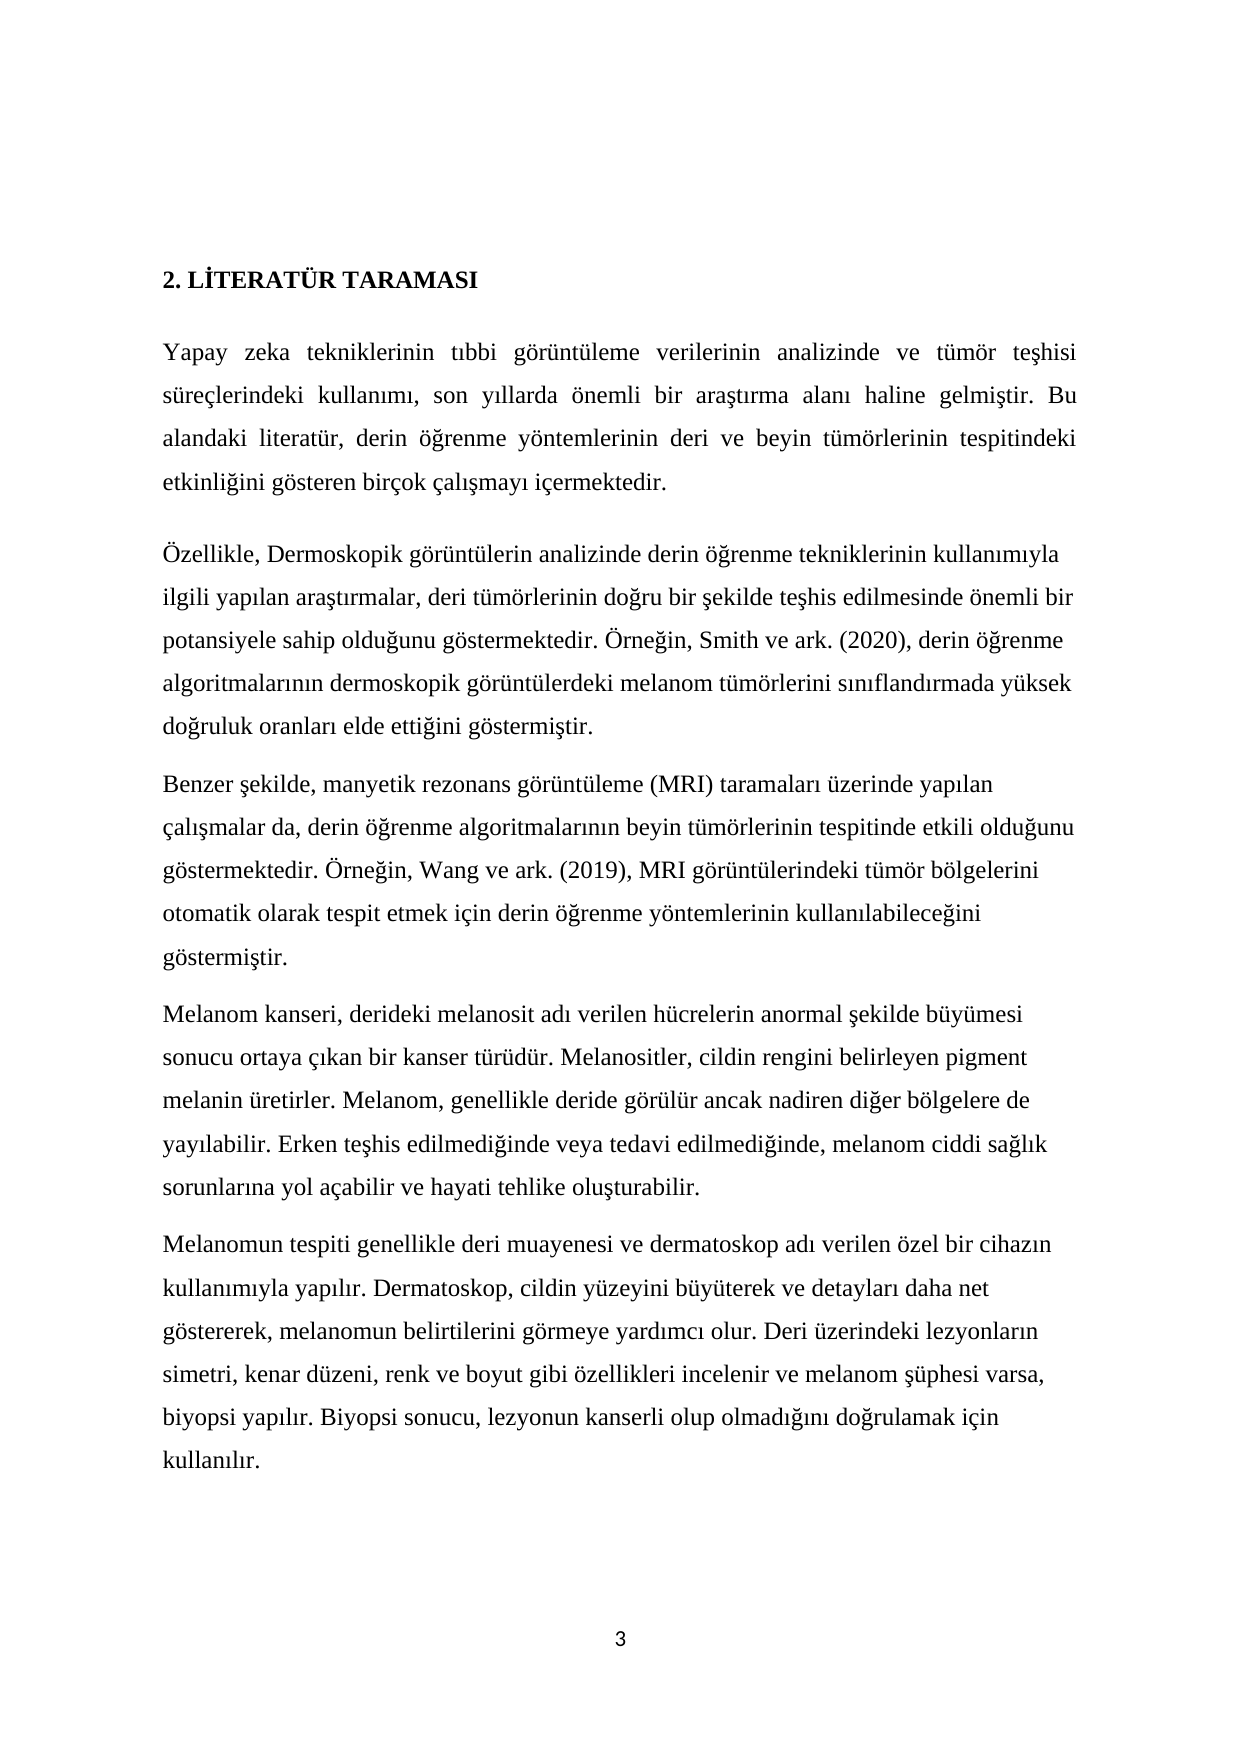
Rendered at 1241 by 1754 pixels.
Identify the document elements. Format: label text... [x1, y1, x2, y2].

text Özellikle, Dermoskopik görüntülerin analizinde derin öğrenme tekniklerinin kullanımıyla ilgili yapılan araştırmalar, deri tümörlerinin doğru bir şekilde teşhis edilmesinde önemli bir potansiyele sahip olduğunu göstermektedir. Örneğin, Smith ve ark. (2020), derin öğrenme algoritmalarının dermoskopik görüntülerdeki melanom tümörlerini sınıflandırmada yüksek doğruluk oranları elde ettiğini göstermiştir. [162, 539, 1078, 740]
text Benzer şekilde, manyetik rezonans görüntüleme (MRI) taramaları üzerinde yapılan çalışmalar da, derin öğrenme algoritmalarının beyin tümörlerinin tespitinde etkili olduğunu göstermektedir. Örneğin, Wang ve ark. (2019), MRI görüntülerindeki tümör bölgelerini otomatik olarak tespit etmek için derin öğrenme yöntemlerinin kullanılabileceğini göstermiştir. [162, 769, 1078, 970]
text Melanom kanseri, derideki melanosit adı verilen hücrelerin anormal şekilde büyümesi sonucu ortaya çıkan bir kanser türüdür. Melanositler, cildin rengini belirleyen pigment melanin üretirler. Melanom, genellikle deride görülür ancak nadiren diğer bölgelere de yayılabilir. Erken teşhis edilmediğinde veya tedavi edilmediğinde, melanom ciddi sağlık sorunlarına yol açabilir ve hayati tehlike oluşturabilir. [162, 999, 1078, 1201]
text Melanomun tespiti genellikle deri muayenesi ve dermatoskop adı verilen özel bir cihazın kullanımıyla yapılır. Dermatoskop, cildin yüzeyini büyüterek ve detayları daha net göstererek, melanomun belirtilerini görmeye yardımcı olur. Deri üzerindeki lezyonların simetri, kenar düzeni, renk ve boyut gibi özellikleri incelenir ve melanom şüphesi varsa, biyopsi yapılır. Biyopsi sonucu, lezyonun kanserli olup olmadığını doğrulamak için kullanılır. [162, 1229, 1078, 1474]
text Yapay zeka tekniklerinin tıbbi görüntüleme verilerinin analizinde ve tümör teşhisi süreçlerindeki kullanımı, son yıllarda önemli bir araştırma alanı haline gelmiştir. Bu alandaki literatür, derin öğrenme yöntemlerinin deri ve beyin tümörlerinin tespitindeki etkinliğini gösteren birçok çalışmayı içermektedir. [162, 337, 1078, 495]
text 2. LİTERATÜR TARAMASI [162, 265, 1078, 294]
